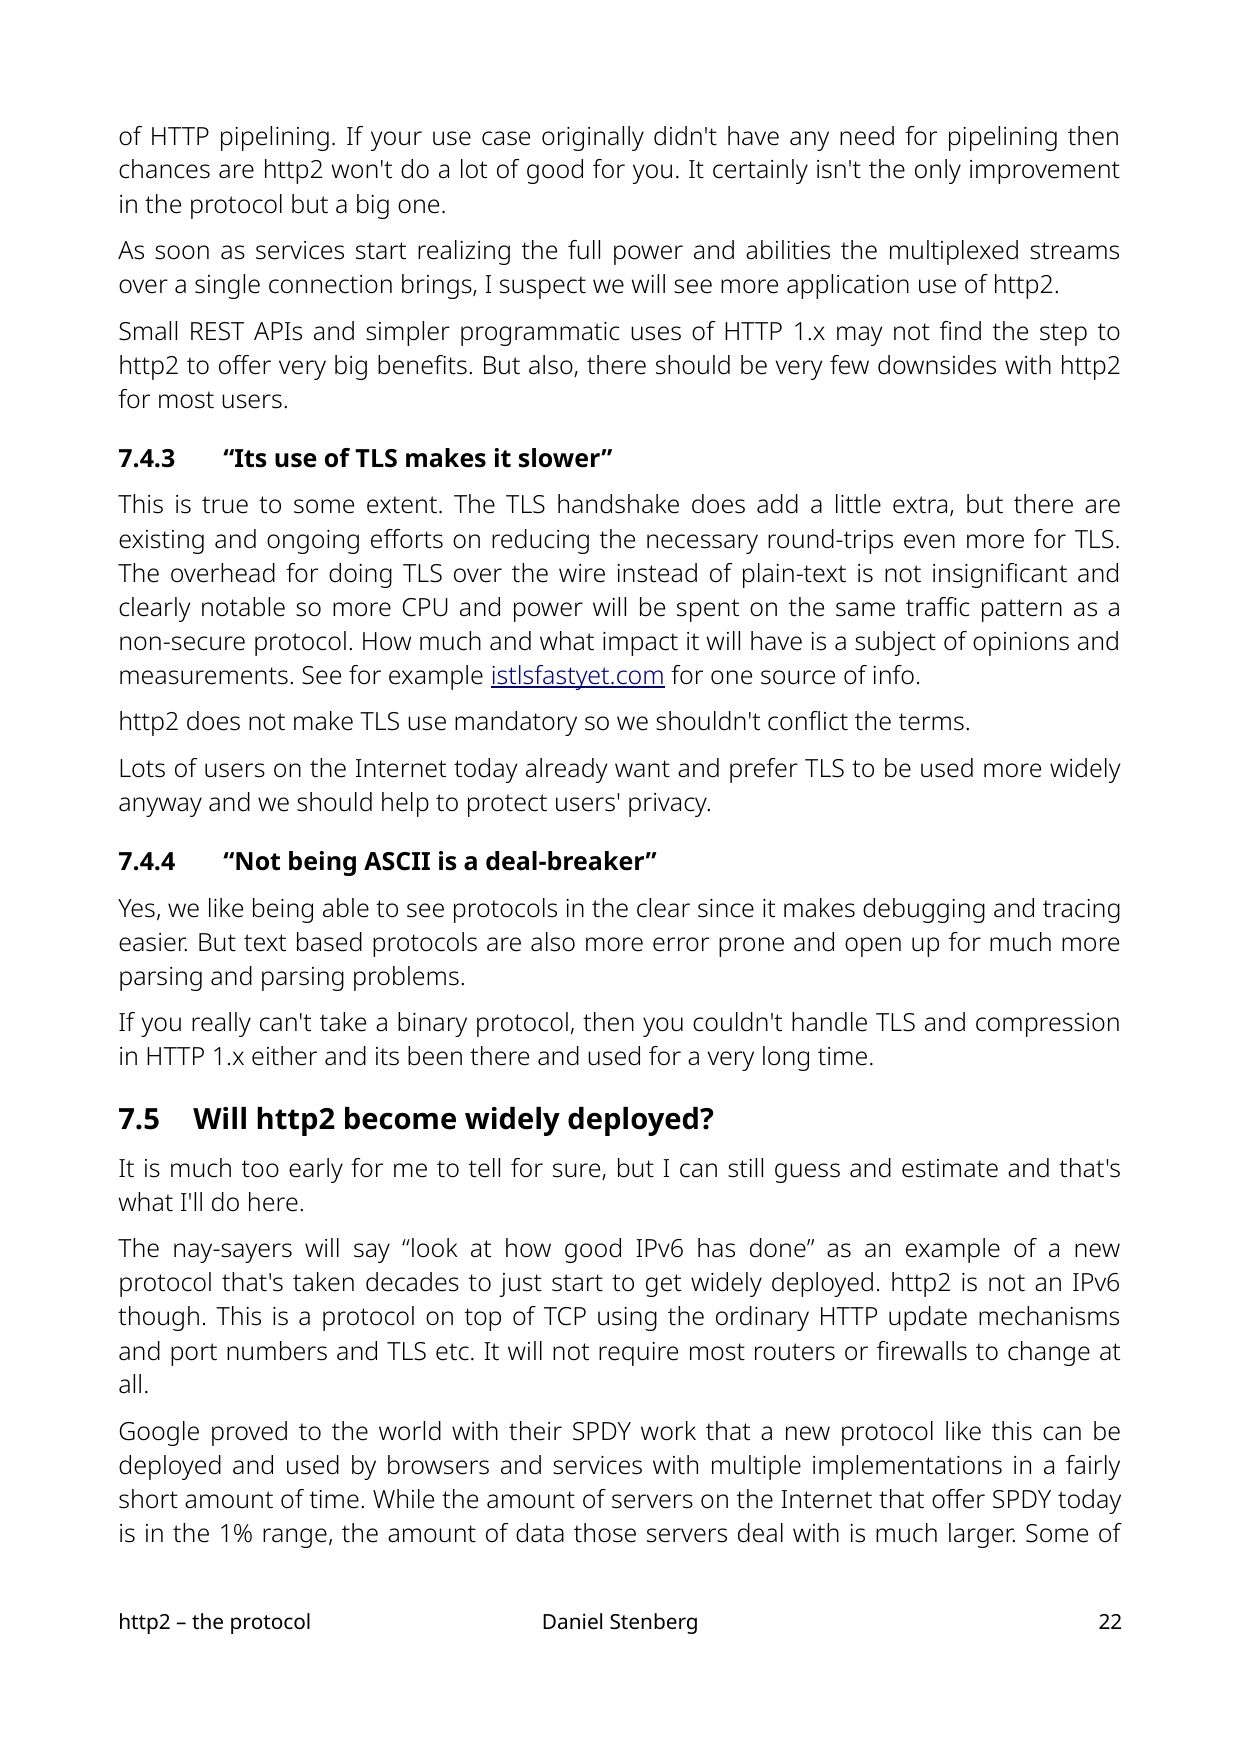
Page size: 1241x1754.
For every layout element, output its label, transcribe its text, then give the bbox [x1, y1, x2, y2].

text Small REST APIs and simpler programmatic uses of HTTP 1.x may not find the step to http2 to offer very big benefits. But also, there should be very few downsides with http2 for most users. [118, 313, 1122, 416]
subtitle “Its use of TLS makes it slower” [118, 441, 1122, 475]
text of HTTP pipelining. If your use case originally didn't have any need for pipelining then chances are http2 won't do a lot of good for you. It certainly isn't the only improvement in the protocol but a big one. [118, 118, 1122, 220]
text http2 does not make TLS use mandatory so we shouldn't conflict the terms. [118, 704, 1122, 738]
subtitle “Not being ASCII is a deal-breaker” [118, 844, 1122, 878]
text As soon as services start realizing the full power and abilities the multiplexed streams over a single connection brings, I suspect we will see more application use of http2. [118, 233, 1122, 301]
text Lots of users on the Internet today already want and prefer TLS to be used more widely anyway and we should help to protect users' privacy. [118, 751, 1122, 819]
text It is much too early for me to tell for sure, but I can still guess and estimate and that's what I'll do here. [118, 1150, 1122, 1218]
text This is true to some extent. The TLS handshake does add a little extra, but there are existing and ongoing efforts on reducing the necessary round-trips even more for TLS. The overhead for doing TLS over the wire instead of plain-text is not insignificant and clearly notable so more CPU and power will be spent on the same traffic pattern as a non-secure protocol. How much and what impact it will have is a subject of opinions and measurements. See for example istlsfastyet.com for one source of info. [118, 487, 1122, 692]
text Google proved to the world with their SPDY work that a new protocol like this can be deployed and used by browsers and services with multiple implementations in a fairly short amount of time. While the amount of servers on the Internet that offer SPDY today is in the 1% range, the amount of data those servers deal with is much larger. Some of [118, 1414, 1122, 1550]
text If you really can't take a binary protocol, then you couldn't handle TLS and compression in HTTP 1.x either and its been there and used for a very long time. [118, 1005, 1122, 1073]
subtitle Will http2 become widely deployed? [118, 1098, 1122, 1138]
text Yes, we like being able to see protocols in the clear since it makes debugging and tracing easier. But text based protocols are also more error prone and open up for much more parsing and parsing problems. [118, 890, 1122, 992]
text The nay-sayers will say “look at how good IPv6 has done” as an example of a new protocol that's taken decades to just start to get widely deployed. http2 is not an IPv6 though. This is a protocol on top of TCP using the ordinary HTTP update mechanisms and port numbers and TLS etc. It will not require most routers or firewalls to change at all. [118, 1231, 1122, 1401]
